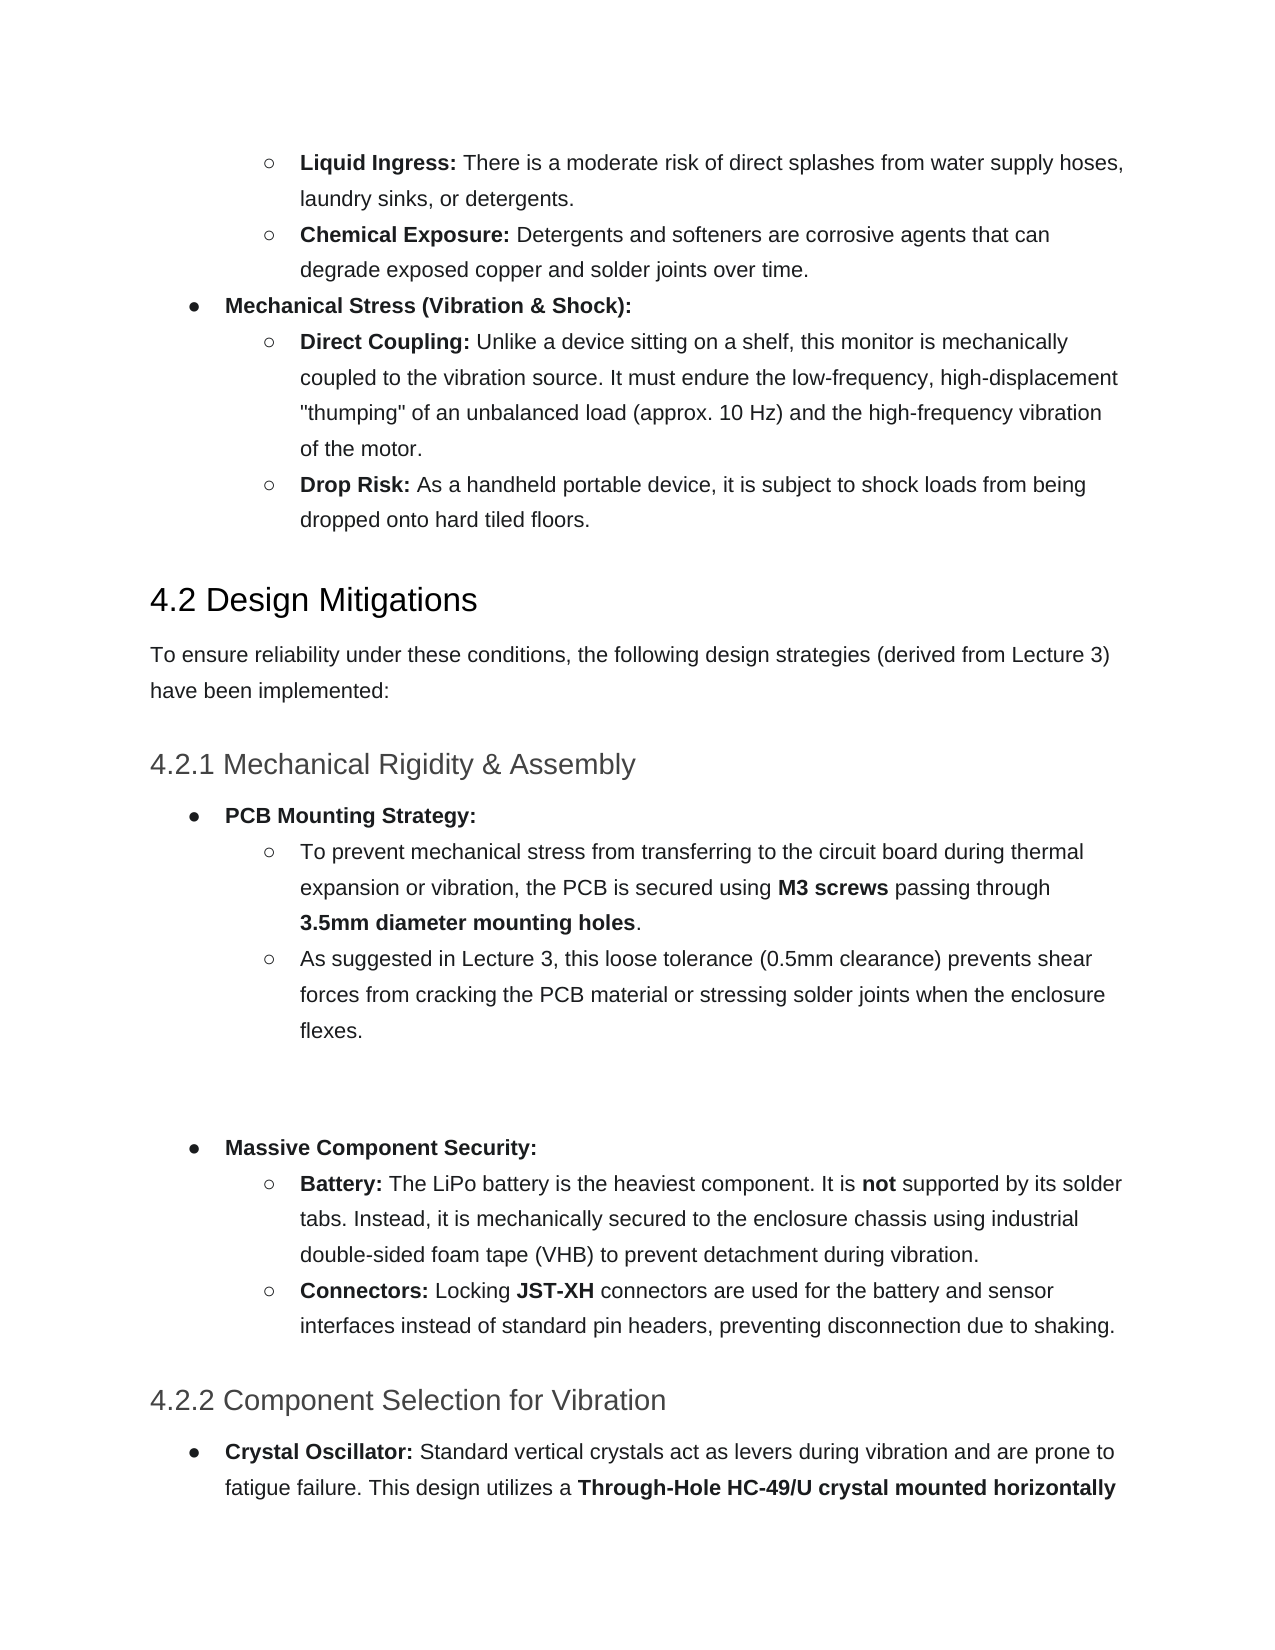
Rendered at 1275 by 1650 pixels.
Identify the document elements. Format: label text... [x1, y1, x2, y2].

list Crystal Oscillator: Standard vertical crystals act as levers during vibration and are prone to fatigue failure. This design utilizes a Through-Hole HC-49/U crystal mounted horizontally [187, 1439, 1125, 1500]
list PCB Mounting Strategy: [187, 803, 1125, 828]
subtitle 4.2 Design Mitigations [150, 581, 1125, 619]
subtitle 4.2.1 Mechanical Rigidity & Assembly [150, 747, 1125, 780]
list Connectors: Locking JST-XH connectors are used for the battery and sensor interfaces instead of standard pin headers, preventing disconnection due to shaking. [262, 1278, 1125, 1339]
subtitle 4.2.2 Component Selection for Vibration [150, 1382, 1125, 1416]
list Massive Component Security: [187, 1135, 1125, 1160]
list Chemical Exposure: Detergents and softeners are corrosive agents that can degrade exposed copper and solder joints over time. [262, 221, 1125, 282]
list To prevent mechanical stress from transferring to the circuit board during thermal expansion or vibration, the PCB is secured using M3 screws passing through 3.5mm diameter mounting holes. [262, 839, 1125, 936]
list Liquid Ingress: There is a moderate risk of direct splashes from water supply hoses, laundry sinks, or detergents. [262, 150, 1125, 211]
text To ensure reliability under these conditions, the following design strategies (derived from Lecture 3) have been implemented: [150, 642, 1125, 703]
list Direct Coupling: Unlike a device sitting on a shelf, this monitor is mechanically coupled to the vibration source. It must endure the low-frequency, high-displacement "thumping" of an unbalanced load (approx. 10 Hz) and the high-frequency vibration of the motor. [262, 329, 1125, 461]
list As suggested in Lecture 3, this loose tolerance (0.5mm clearance) prevents shear forces from cracking the PCB material or stressing solder joints when the enclosure flexes. [262, 946, 1125, 1043]
list Drop Risk: As a handheld portable device, it is subject to shock loads from being dropped onto hard tiled floors. [262, 472, 1125, 532]
list Mechanical Stress (Vibration & Shock): [187, 293, 1125, 318]
list Battery: The LiPo battery is the heaviest component. It is not supported by its solder tabs. Instead, it is mechanically secured to the enclosure chassis using industrial double-sided foam tape (VHB) to prevent detachment during vibration. [262, 1171, 1125, 1267]
